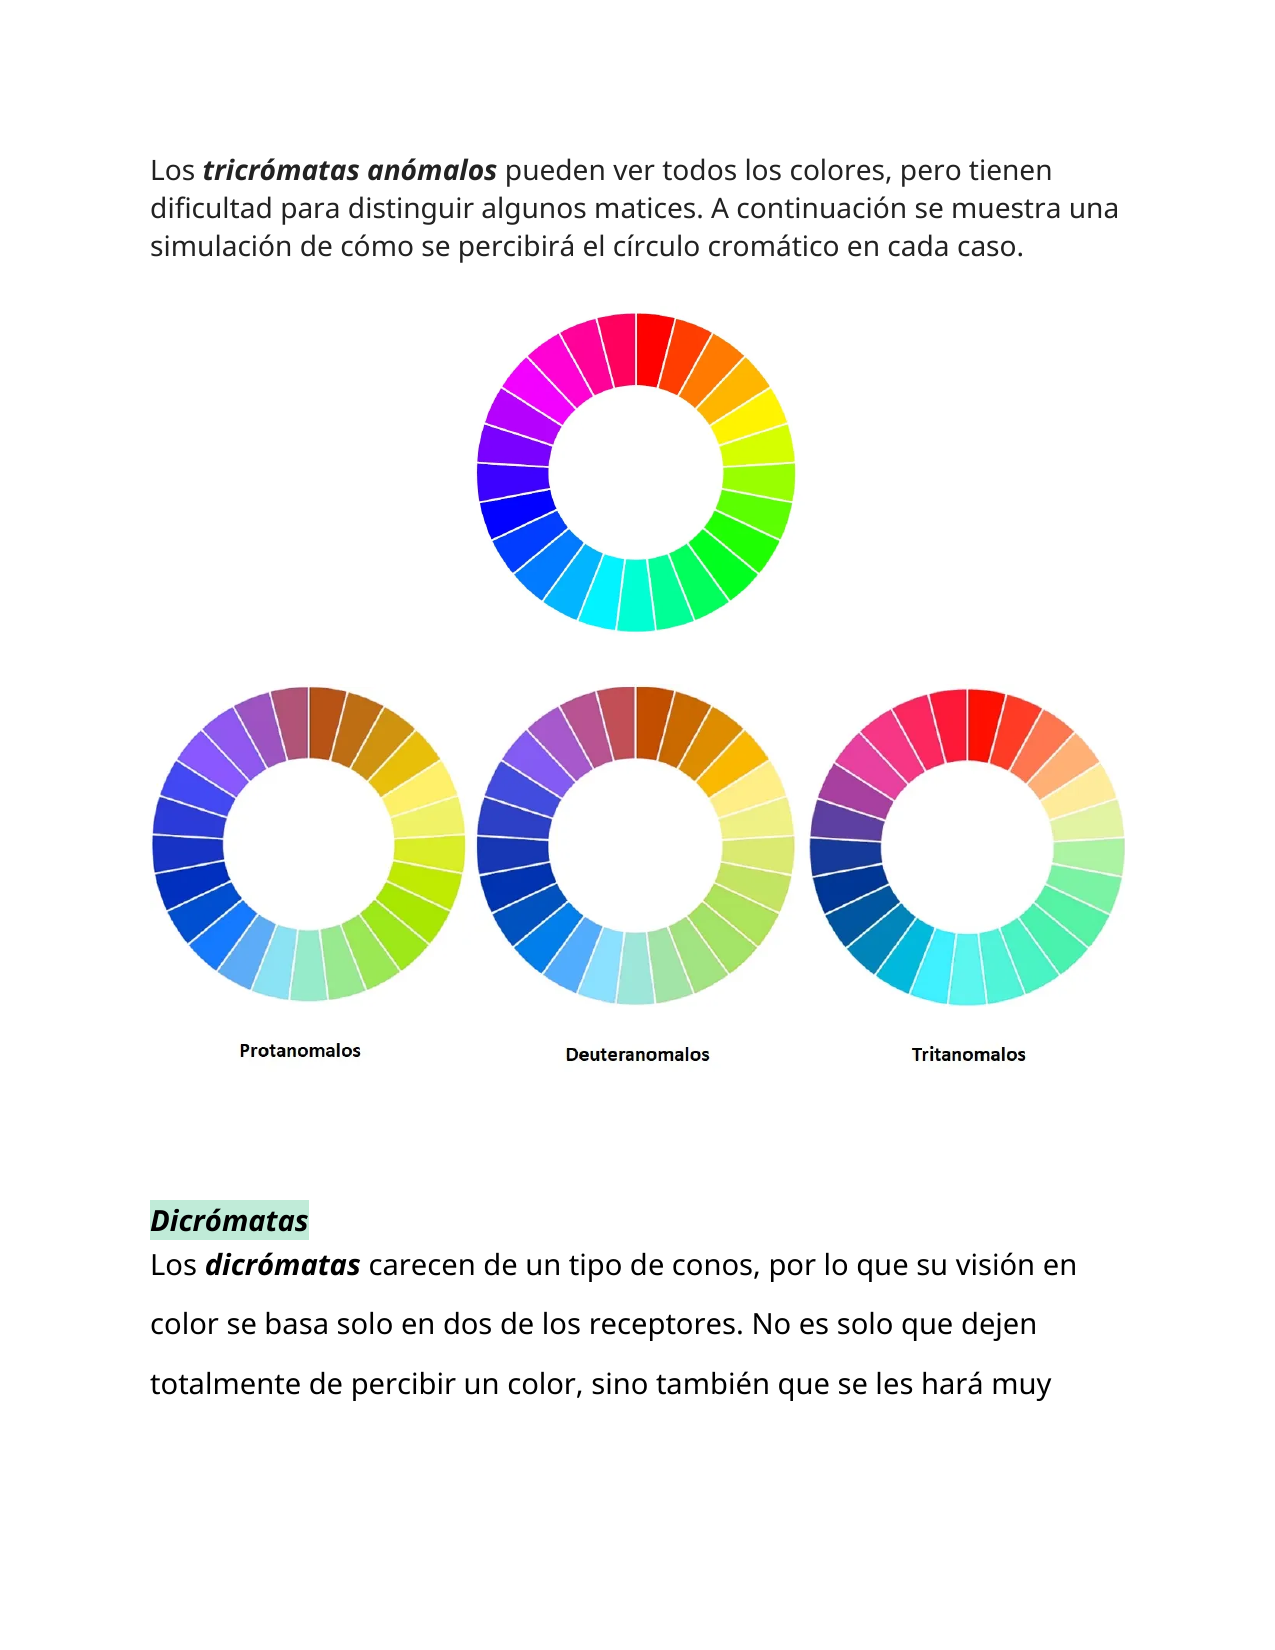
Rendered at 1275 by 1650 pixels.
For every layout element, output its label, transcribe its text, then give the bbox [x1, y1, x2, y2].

text Los tricrómatas anómalos pueden ver todos los colores, pero tienen dificultad para distinguir algunos matices. A continuación se muestra una simulación de cómo se percibirá el círculo cromático en cada caso. [150, 150, 1125, 265]
picture [150, 684, 1125, 1079]
subtitle Dicrómatas [309, 1200, 1125, 1240]
picture [470, 306, 805, 643]
text Los dicrómatas carecen de un tipo de conos, por lo que su visión en color se basa solo en dos de los receptores. No es solo que dejen totalmente de percibir un color, sino también que se les hará muy [150, 1244, 1125, 1403]
